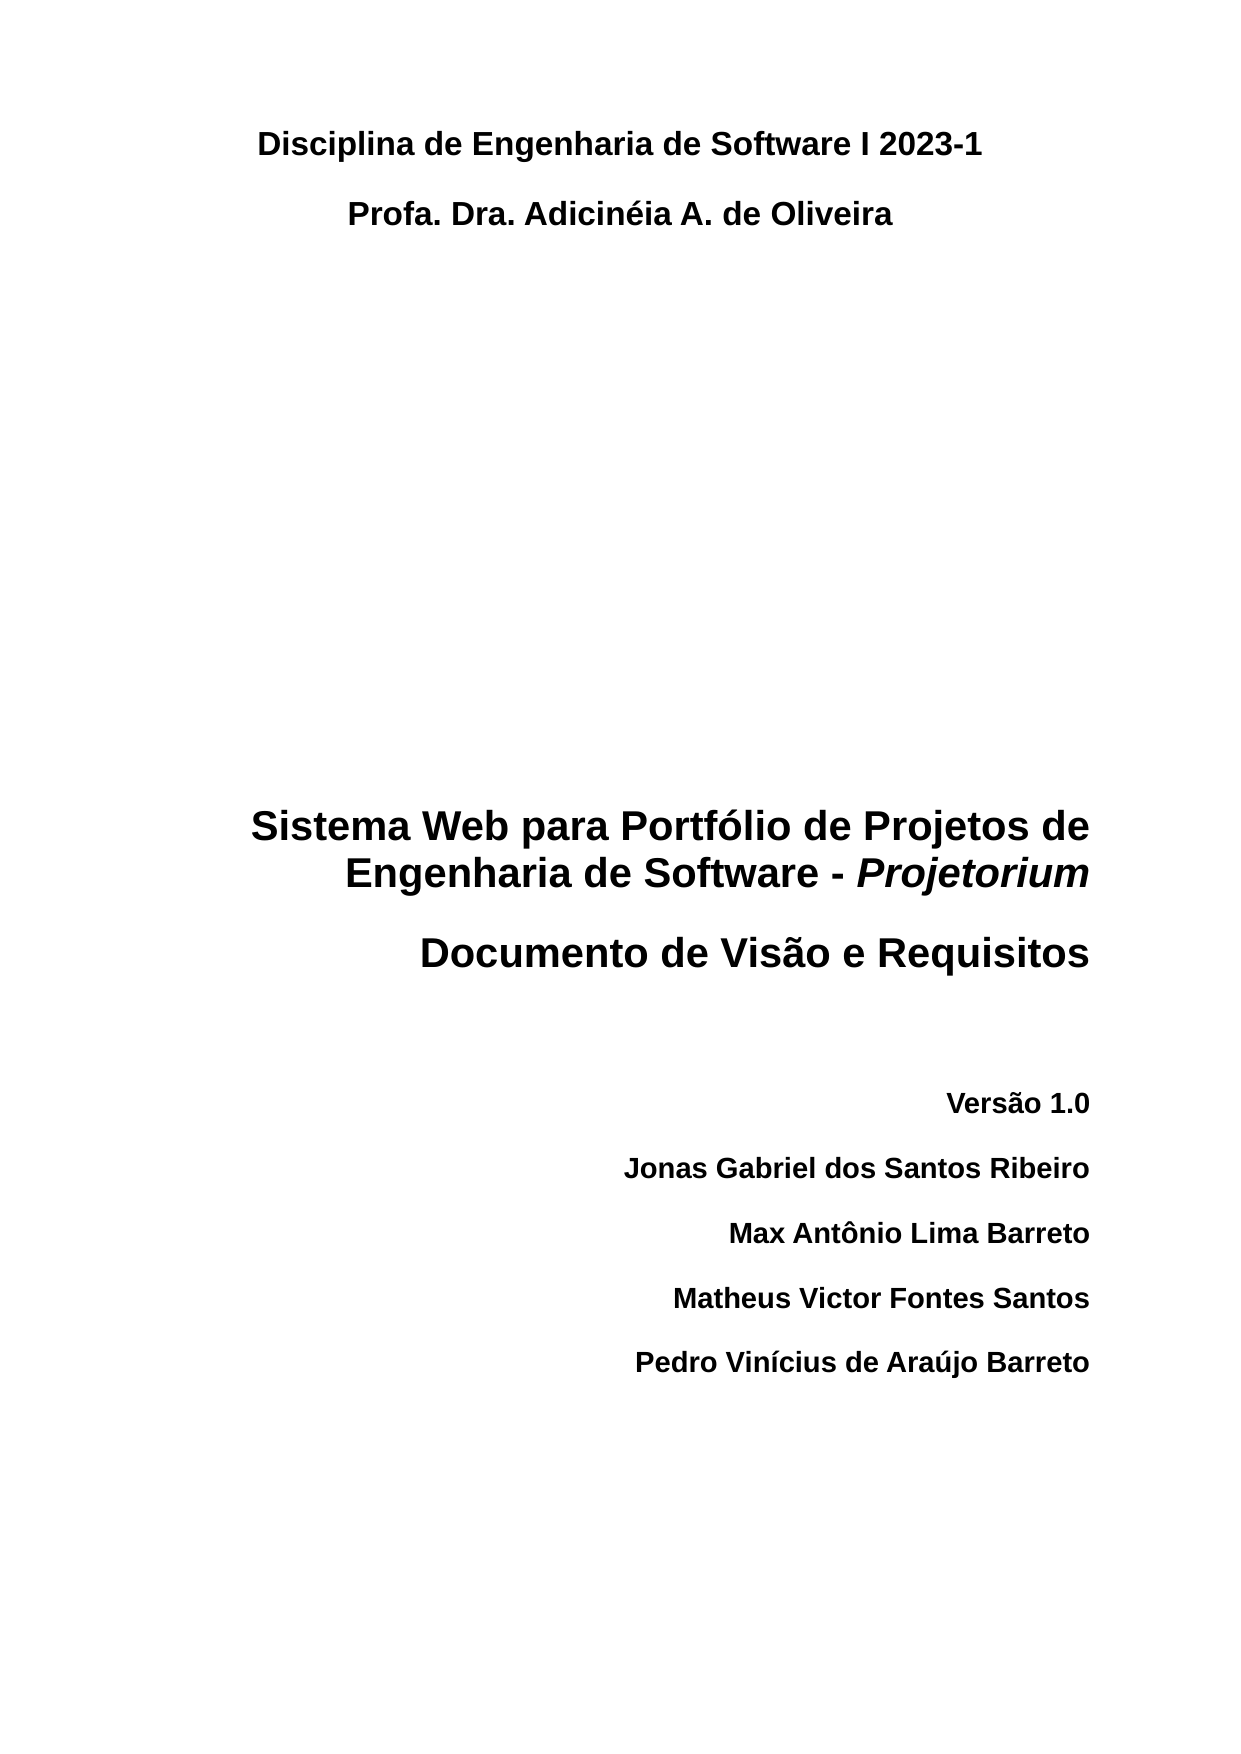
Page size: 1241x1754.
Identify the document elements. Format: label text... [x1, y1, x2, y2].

subtitle Documento de Visão e Requisitos [150, 928, 1090, 976]
subtitle Matheus Victor Fontes Santos [150, 1281, 1090, 1314]
subtitle Disciplina de Engenharia de Software I 2023-1 [150, 124, 1090, 162]
subtitle Jonas Gabriel dos Santos Ribeiro [150, 1151, 1090, 1185]
subtitle Max Antônio Lima Barreto [150, 1216, 1090, 1249]
subtitle Versão 1.0 [150, 1086, 1090, 1120]
subtitle Sistema Web para Portfólio de Projetos de Engenharia de Software - Projetorium [150, 801, 1090, 897]
subtitle Profa. Dra. Adicinéia A. de Oliveira [150, 194, 1090, 232]
subtitle Pedro Vinícius de Araújo Barreto [150, 1346, 1090, 1379]
